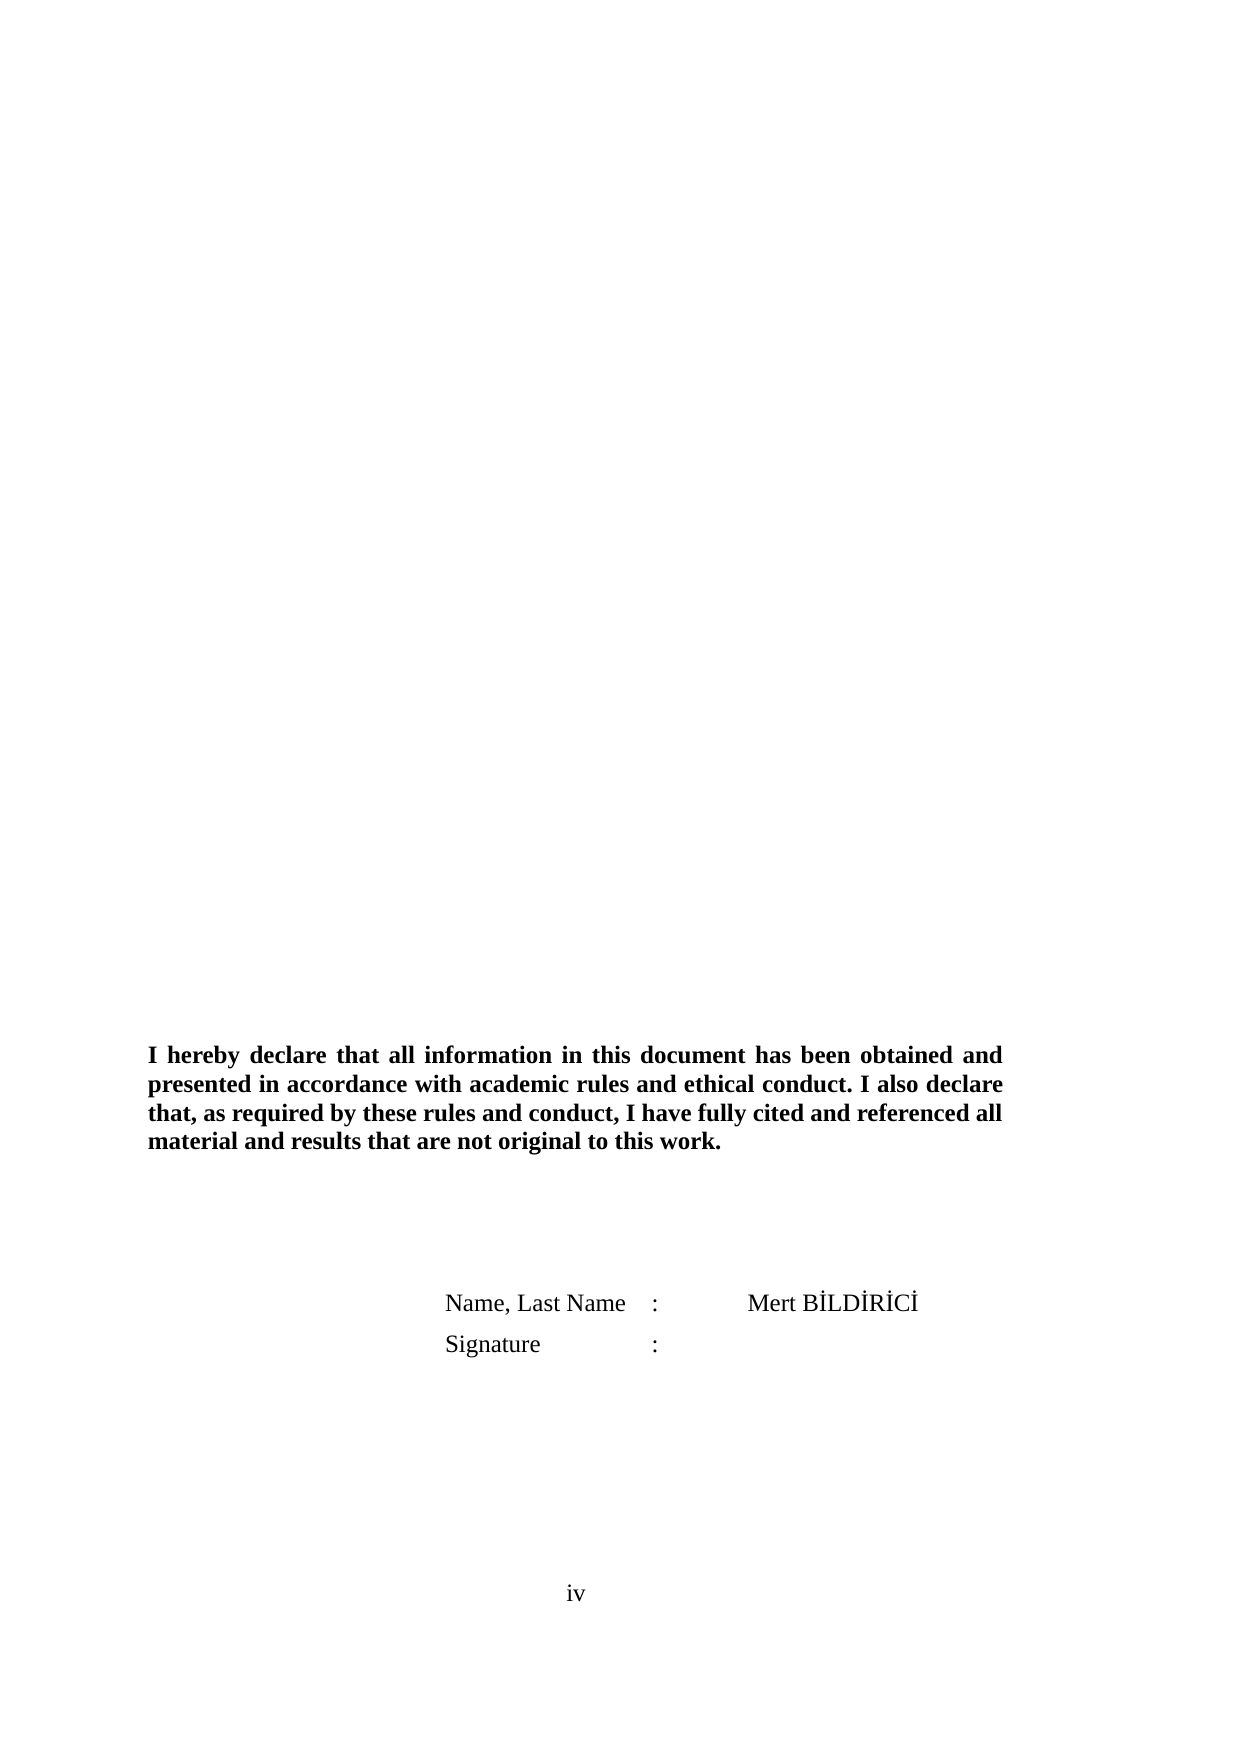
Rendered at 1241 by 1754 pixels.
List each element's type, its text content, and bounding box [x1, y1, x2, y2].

text I hereby declare that all information in this document has been obtained and presented in accordance with academic rules and ethical conduct. I also declare that, as required by these rules and conduct, I have fully cited and referenced all material and results that are not original to this work. [148, 1040, 1004, 1155]
table_header Name, Last Name [434, 1275, 640, 1316]
table_cell Signature [434, 1316, 640, 1358]
table_cell [673, 1316, 1004, 1358]
table_cell : [640, 1316, 673, 1358]
table_header : [640, 1275, 673, 1316]
table_header Mert BİLDİRİCİ [673, 1275, 1004, 1316]
